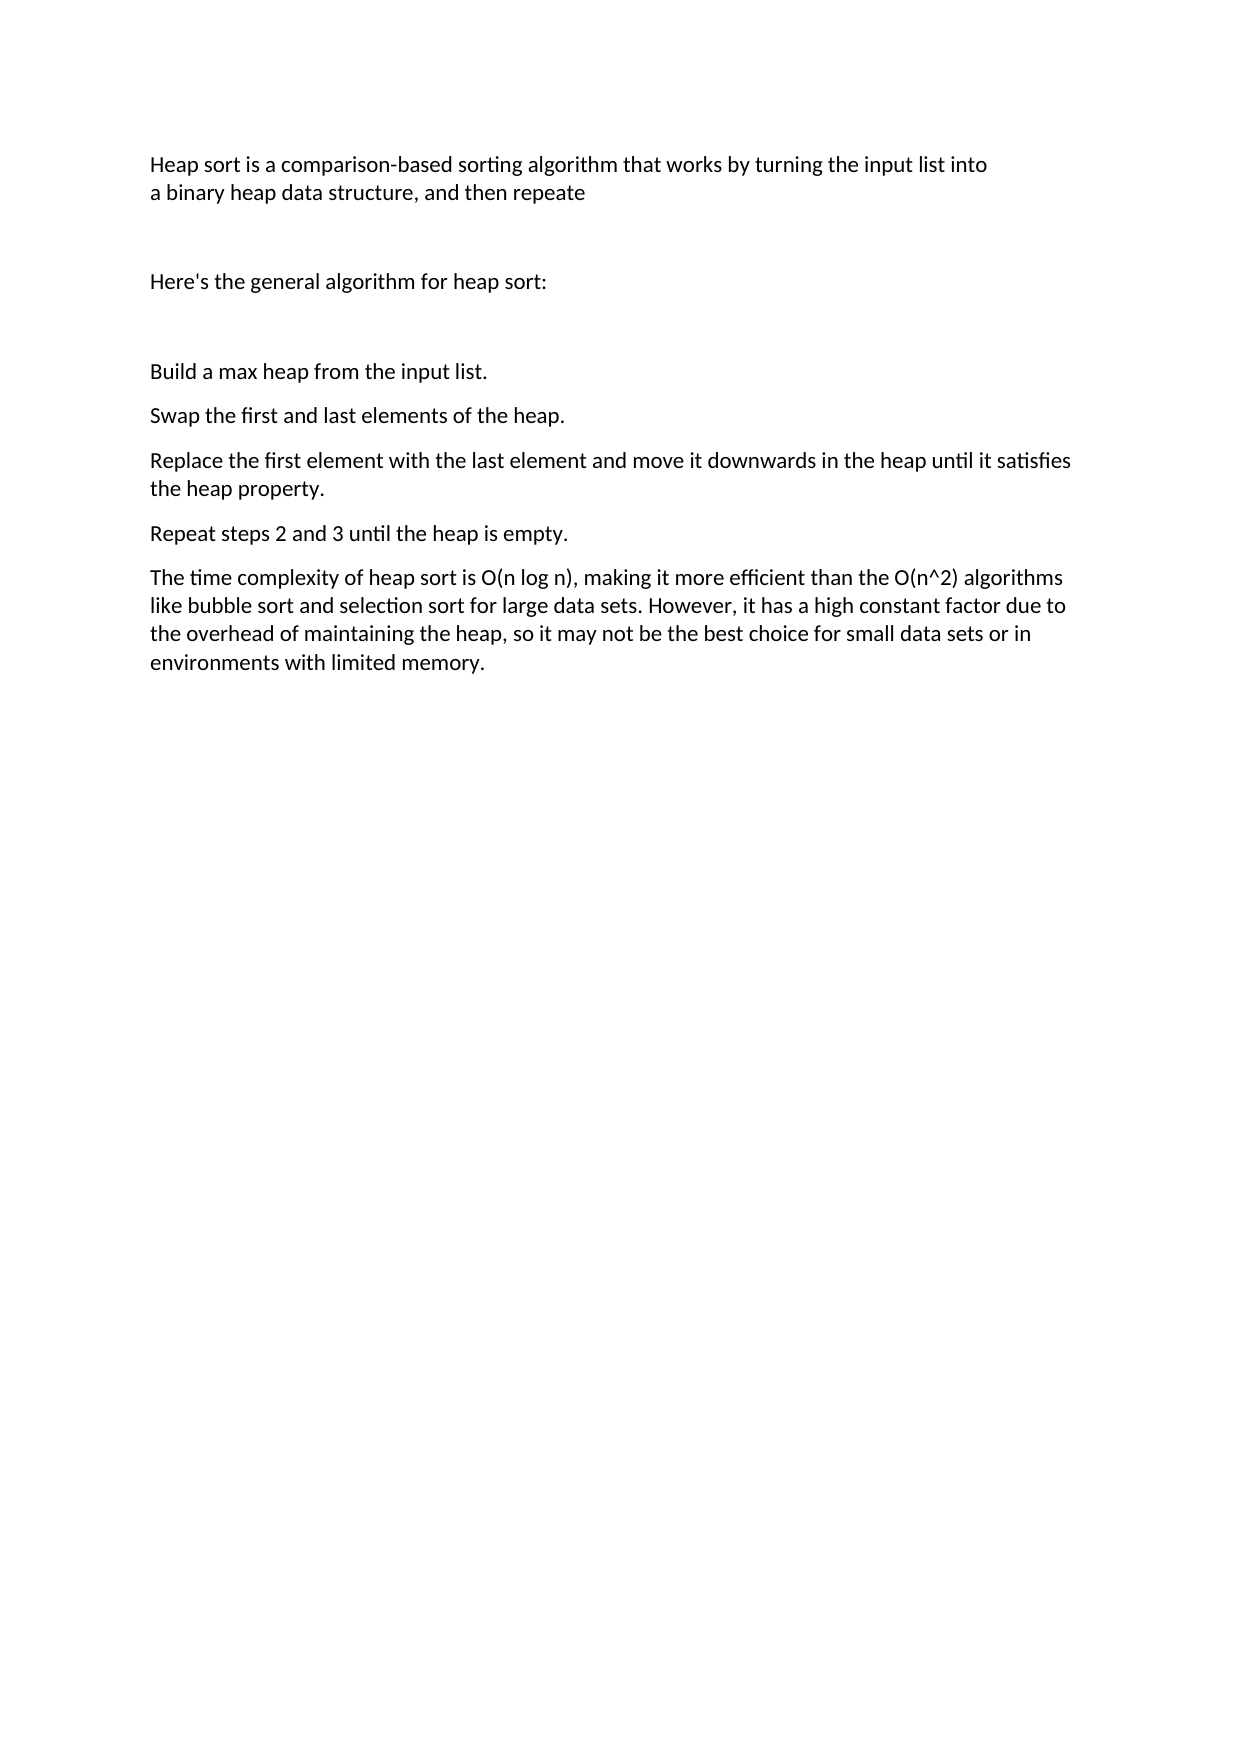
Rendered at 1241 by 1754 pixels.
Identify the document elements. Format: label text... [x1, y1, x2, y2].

text Here's the general algorithm for heap sort: [150, 267, 1090, 295]
text Swap the first and last elements of the heap. [150, 401, 1090, 429]
text Heap sort is a comparison-based sorting algorithm that works by turning the input list into a binary heap data structure, and then repeatedly extracting the maximum element from the heap and moving that to the end of the sorted list. [150, 150, 1090, 206]
text Replace the first element with the last element and move it downwards in the heap until it satisfies the heap property. [150, 446, 1090, 502]
text The time complexity of heap sort is O(n log n), making it more efficient than the O(n^2) algorithms like bubble sort and selection sort for large data sets. However, it has a high constant factor due to the overhead of maintaining the heap, so it may not be the best choice for small data sets or in environments with limited memory. [150, 563, 1090, 676]
text Build a max heap from the input list. [150, 357, 1090, 385]
text Repeat steps 2 and 3 until the heap is empty. [150, 519, 1090, 547]
